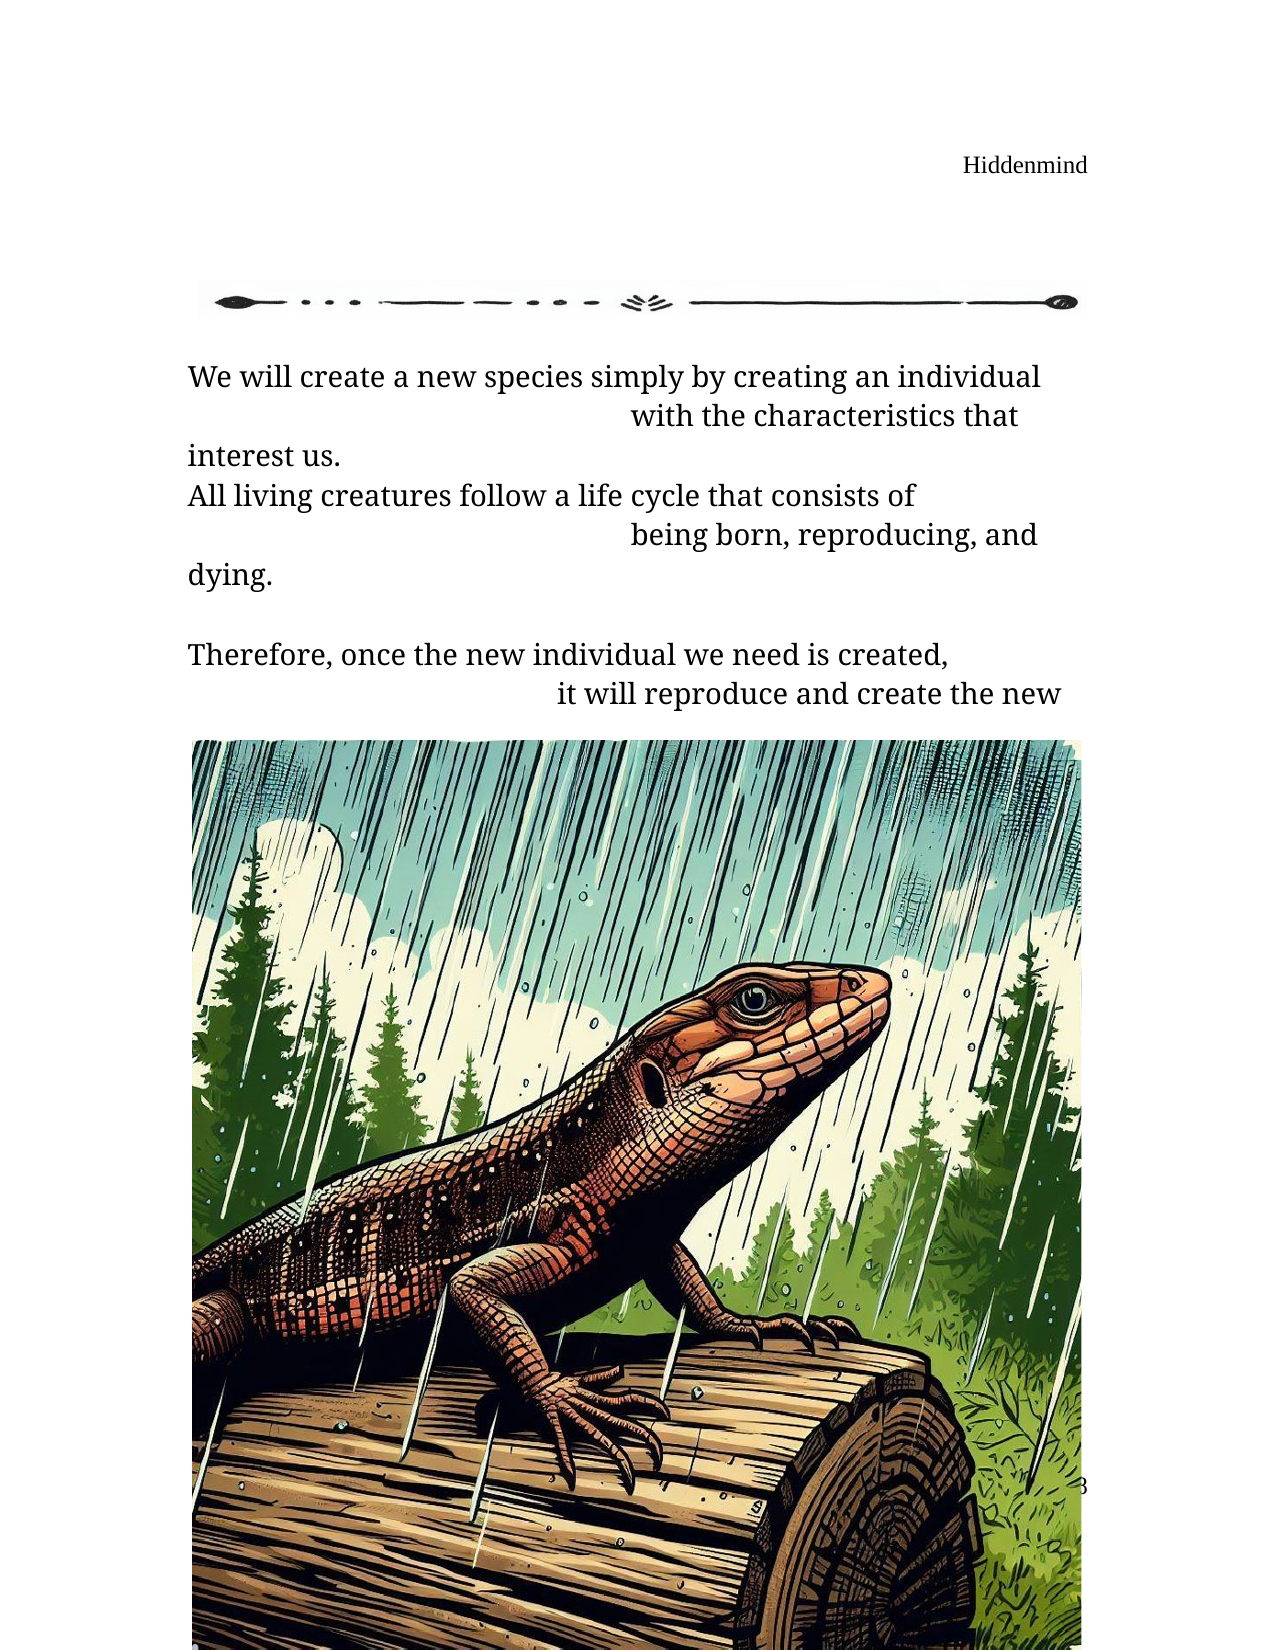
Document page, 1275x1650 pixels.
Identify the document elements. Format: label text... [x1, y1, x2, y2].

text it will reproduce and create the new species. [187, 673, 1087, 753]
text All living creatures follow a life cycle that consists of [187, 475, 1087, 515]
text with the characteristics that interest us. [187, 396, 1087, 475]
text being born, reproducing, and dying. [187, 515, 1087, 594]
picture [192, 740, 1082, 1650]
picture [198, 280, 1088, 317]
text Therefore, once the new individual we need is created, [187, 634, 1087, 673]
text We will create a new species simply by creating an individual [187, 356, 1087, 396]
